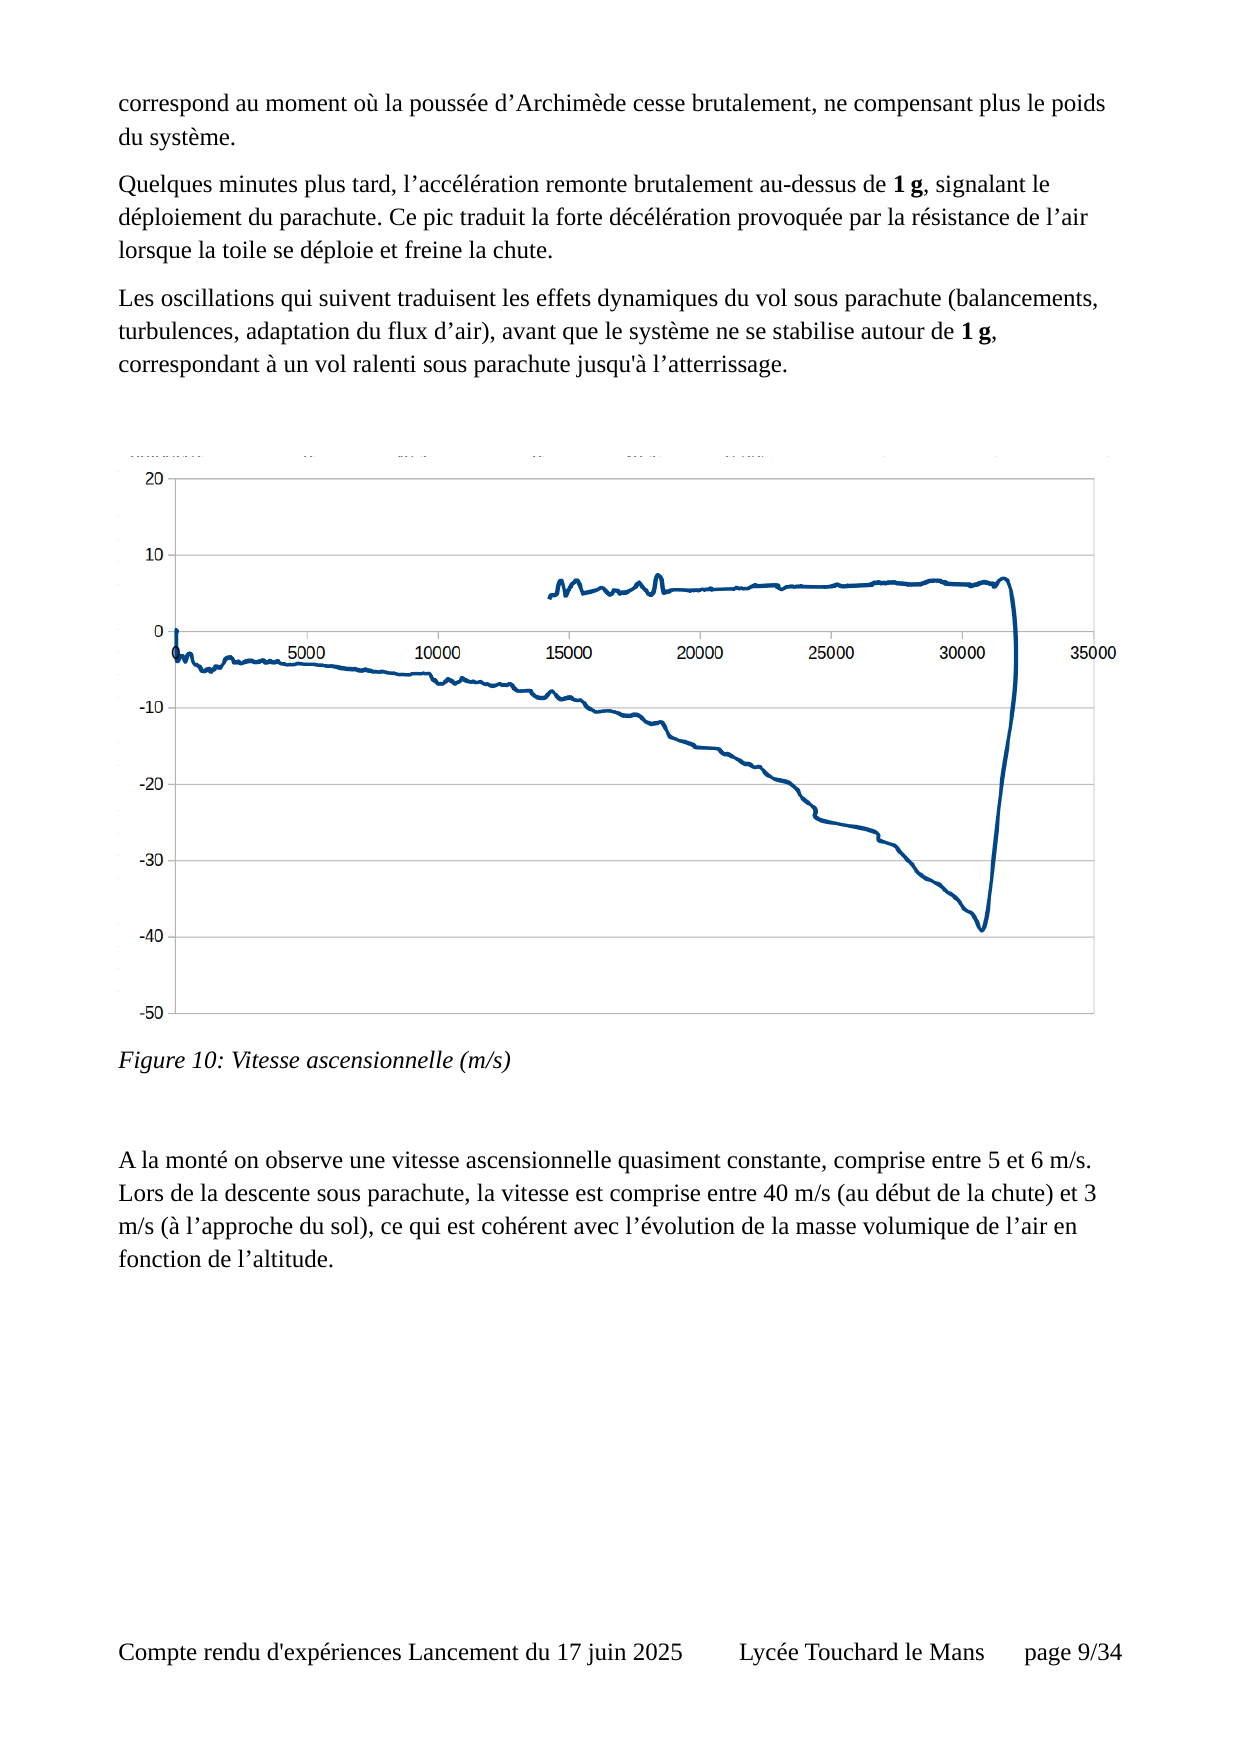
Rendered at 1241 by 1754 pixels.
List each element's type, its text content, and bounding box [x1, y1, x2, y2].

picture [118, 456, 1123, 1033]
text Quelques minutes plus tard, l’accélération remonte brutalement au-dessus de 1 g, signalant le déploiement du parachute. Ce pic traduit la forte décélération provoquée par la résistance de l’air lorsque la toile se déploie et freine la chute. [118, 169, 1122, 264]
text correspond au moment où la poussée d’Archimède cesse brutalement, ne compensant plus le poids du système. [118, 88, 1122, 150]
text Figure 10: Vitesse ascensionnelle (m/s) [118, 1033, 1122, 1074]
text A la monté on observe une vitesse ascensionnelle quasiment constante, comprise entre 5 et 6 m/s. Lors de la descente sous parachute, la vitesse est comprise entre 40 m/s (au début de la chute) et 3 m/s (à l’approche du sol), ce qui est cohérent avec l’évolution de la masse volumique de l’air en fonction de l’altitude. [118, 1145, 1122, 1273]
text Les oscillations qui suivent traduisent les effets dynamiques du vol sous parachute (balancements, turbulences, adaptation du flux d’air), avant que le système ne se stabilise autour de 1 g, correspondant à un vol ralenti sous parachute jusqu'à l’atterrissage. [118, 283, 1122, 378]
